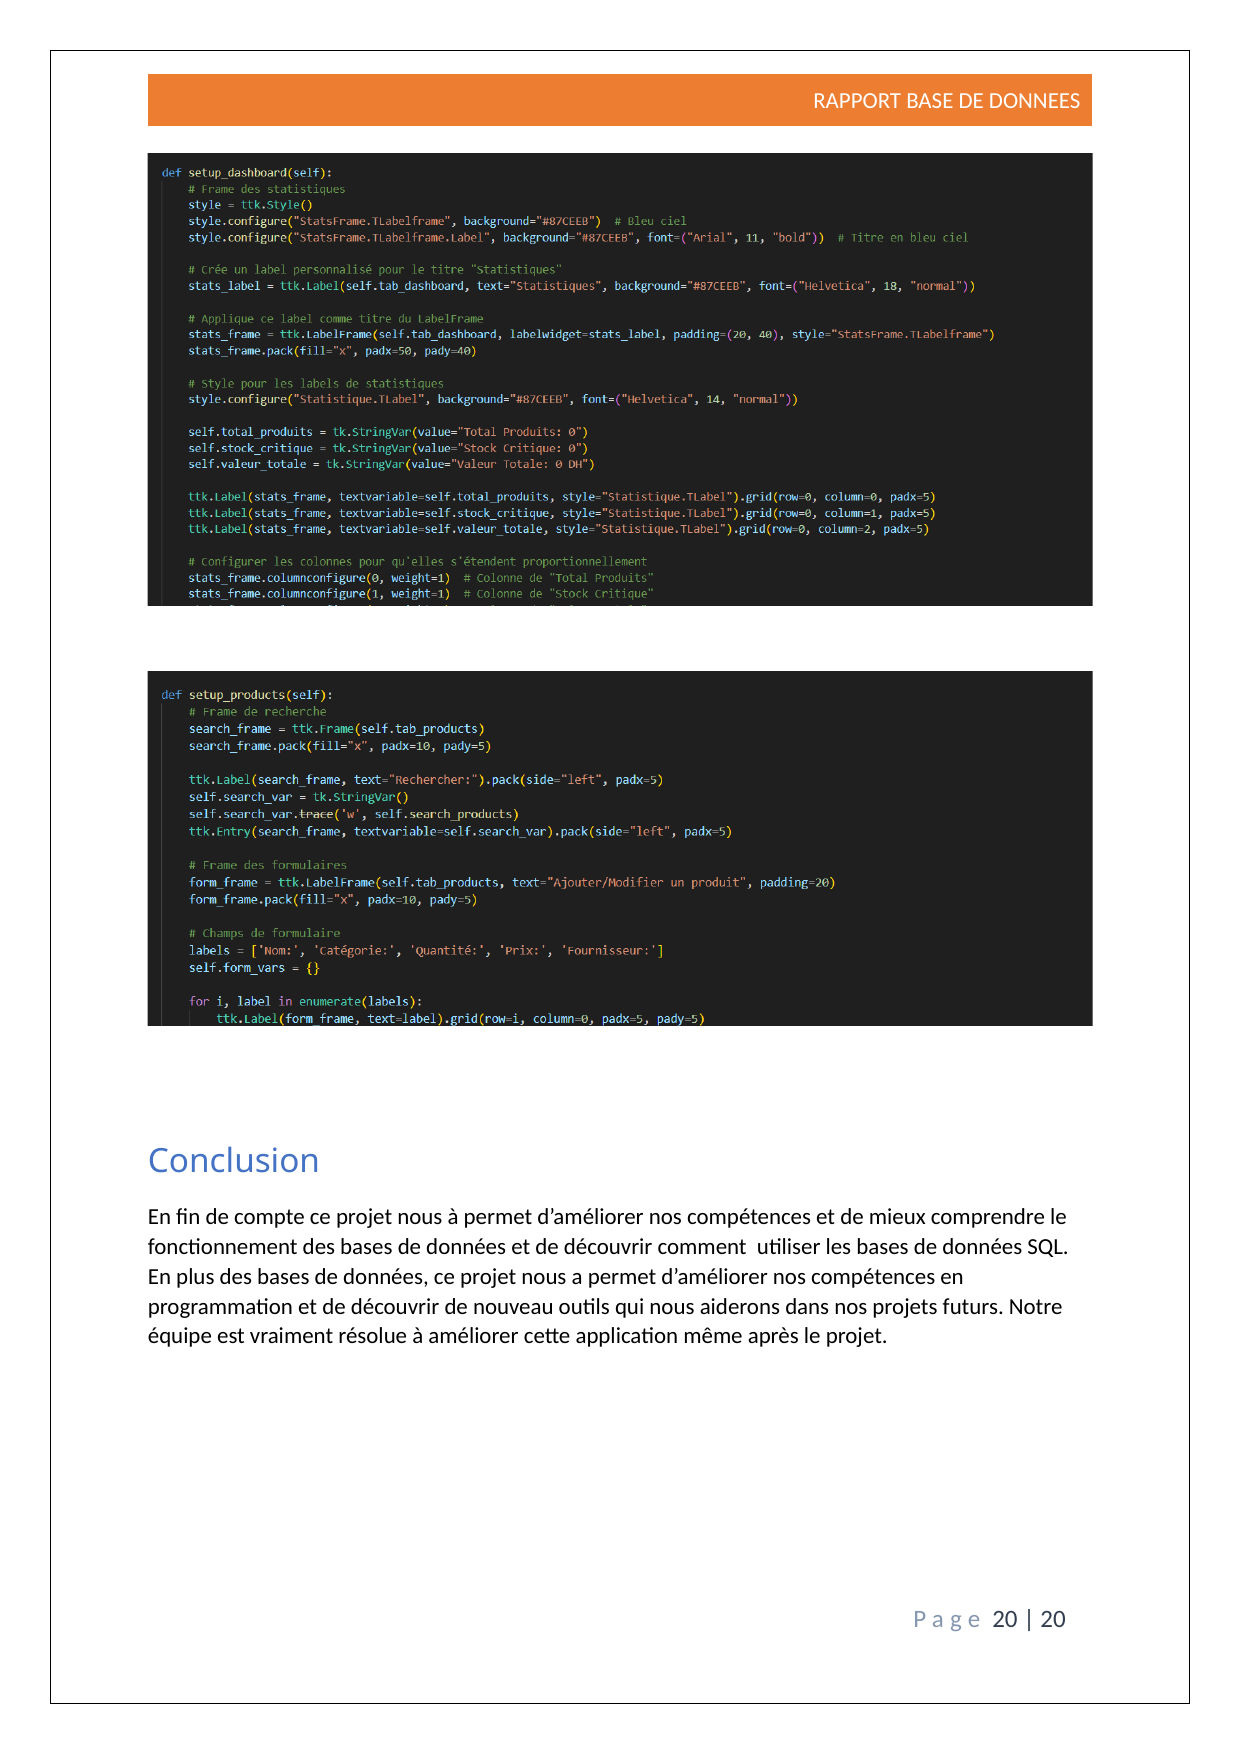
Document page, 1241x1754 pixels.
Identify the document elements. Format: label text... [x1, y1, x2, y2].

text Conclusion [148, 1137, 1092, 1182]
text En fin de compte ce projet nous à permet d’améliorer nos compétences et de mieux comprendre le fonctionnement des bases de données et de découvrir comment utiliser les bases de données SQL. En plus des bases de données, ce projet nous a permet d’améliorer nos compétences en programmation et de découvrir de nouveau outils qui nous aiderons dans nos projets futurs. Notre équipe est vraiment résolue à améliorer cette application même après le projet. [148, 1202, 1092, 1350]
